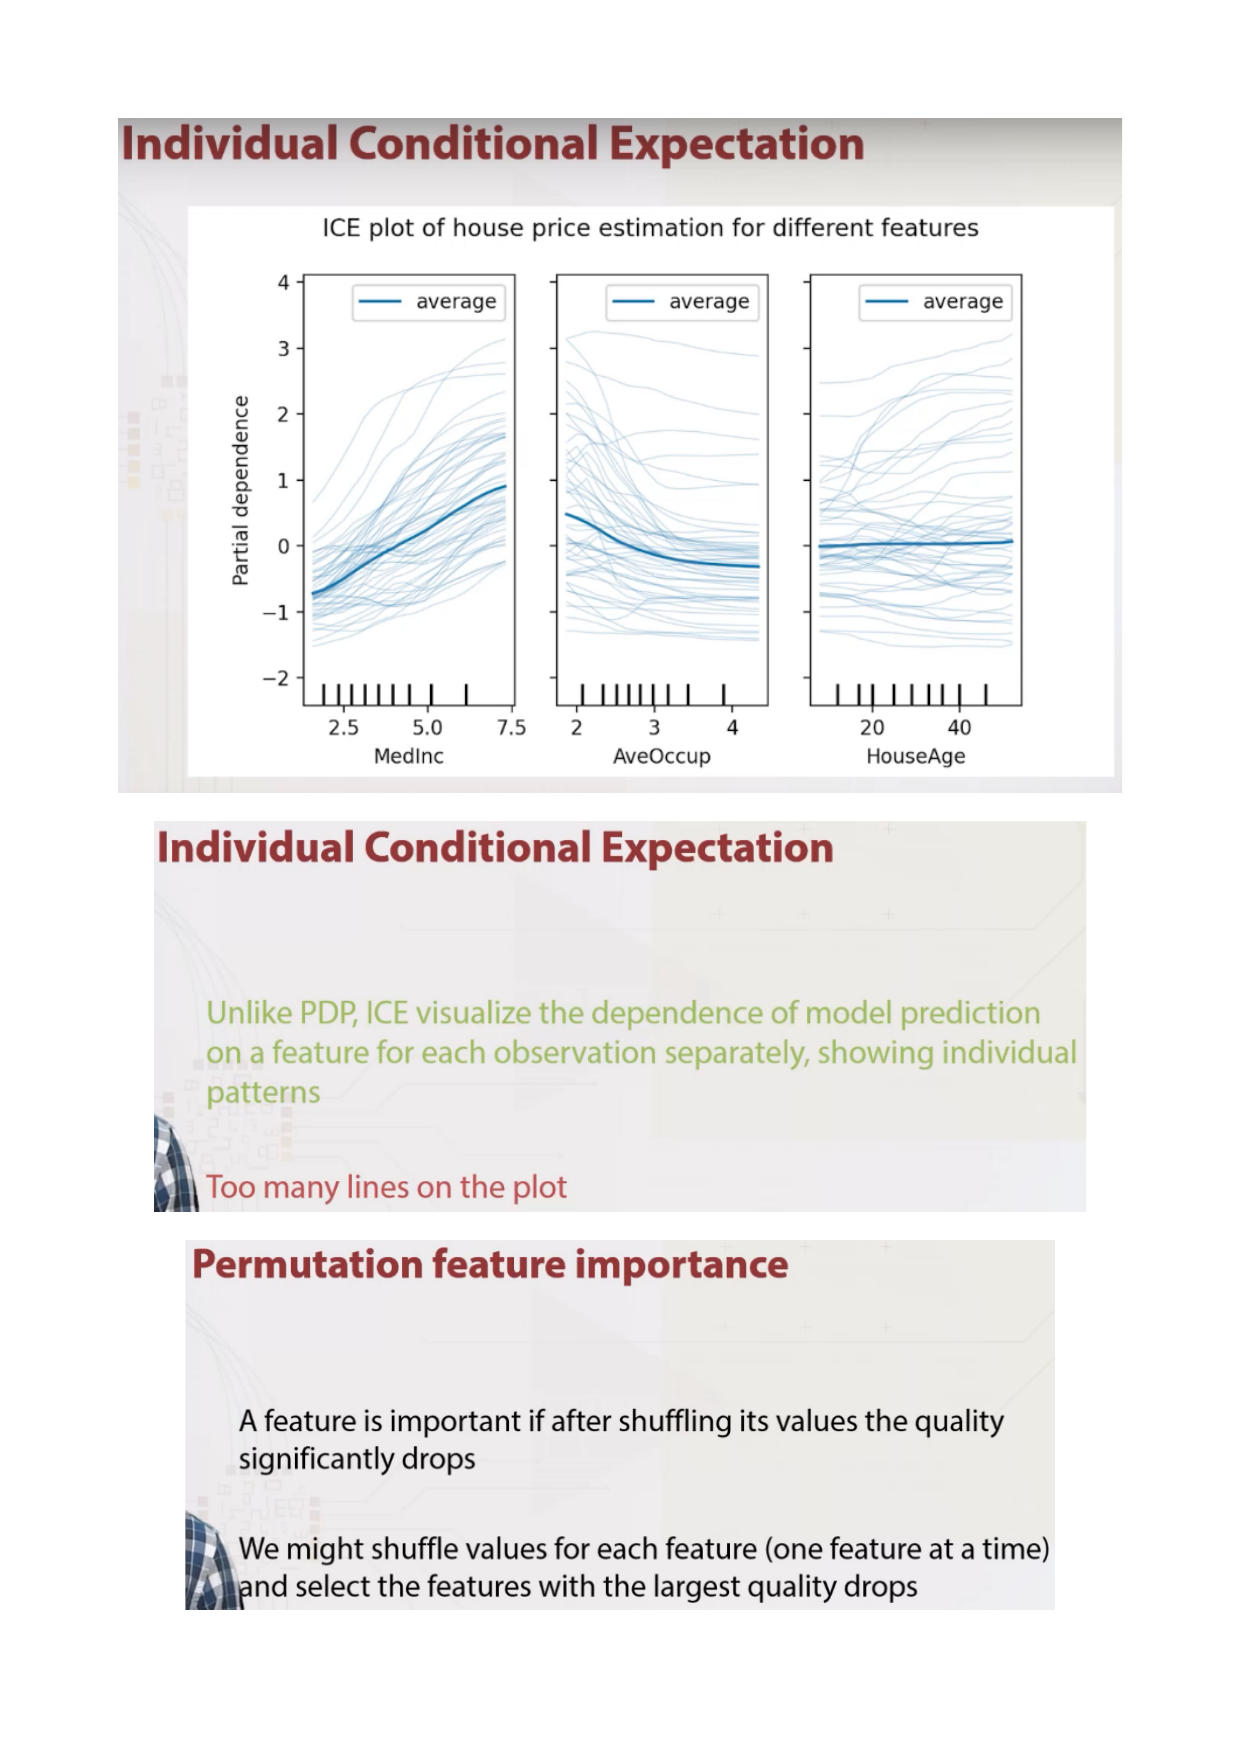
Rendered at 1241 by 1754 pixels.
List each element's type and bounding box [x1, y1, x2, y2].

picture [185, 1240, 1055, 1610]
picture [118, 118, 1123, 793]
picture [154, 821, 1087, 1212]
